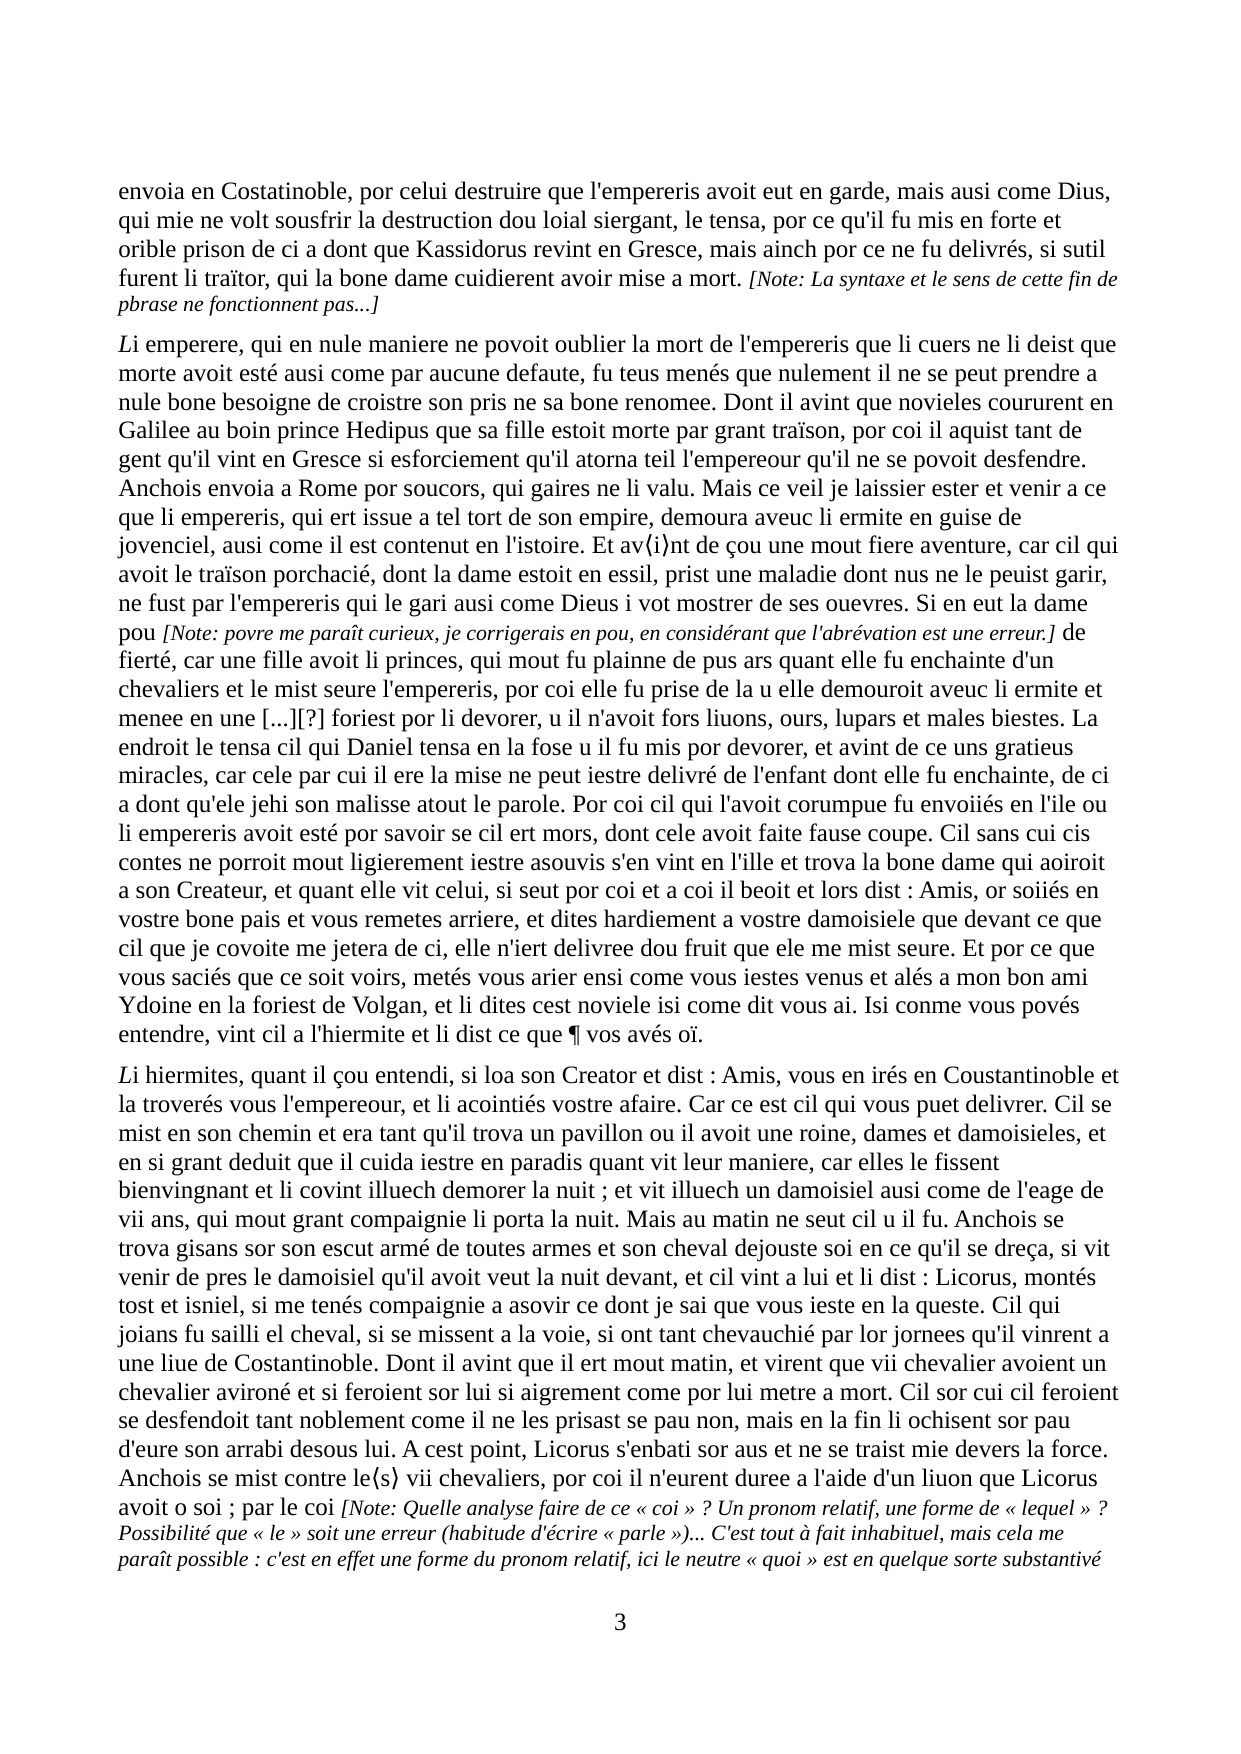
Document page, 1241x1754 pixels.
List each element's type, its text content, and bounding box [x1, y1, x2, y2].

text mena tant ciaus de Rome qu'il envoierent a lui et li manderent qu'il voloient pais a lui par maniere qu'il recheuist l'empire en sa main et lor donnast signor covignable. En cestui point vi⟨n⟩rent novieles de Gresce a l'empereour que li empereris estoit morte d'enfant, adont eut teil duel li emperere que nus ne pot a lui besoigner dedens v jors. Mais quant li v jor furent passé, si vinrent li prince a lui et li dissent : Sire, il n'est si male qui n'aïut, ne si bone qui ne griet [Note: Phrase proverbiale il n'y a si bonne chose qui ne puisse causer du mal et si mauvaise qui ne puisse venir en aide cf. FJ (paragraphe 406, page 485, Cassidorus)] . Dont li misent avant qu'il covenoit qu'il recheuist l'empire de Rome et prist a feme Fastige, qui mie ne li ert si pres qu'il ne le peuist bien avoir en non de concorde et de pais. Isi avint que cil mariages fu fais et le rechiurent Ronmain a signor. En ce que cis mariages fu fais, vint un des princes de Costantinoble et dist tant a l'empereour d'un et d'el qu'il envoia en Costatinoble, por celui destruire que l'empereris avoit eut en garde, mais ausi come Dius, qui mie ne volt sousfrir la destruction dou loial siergant, le tensa, por ce qu'il fu mis en forte et orible prison de ci a dont que Kassidorus revint en Gresce, mais ainch por ce ne fu delivrés, si sutil furent li traïtor, qui la bone dame cuidierent avoir mise a mort. [Note: La syntaxe et le sens de cette fin de pbrase ne fonctionnent pas...] [118, 176, 1122, 230]
text Li emperere, qui en nule maniere ne povoit oublier la mort de l'empereris que li cuers ne li deist que morte avoit esté ausi come par aucune defaute, fu teus menés que nulement il ne se peut prendre a nule bone besoigne de croistre son pris ne sa bone renomee. Dont il avint que novieles coururent en Galilee au boin prince Hedipus que sa fille estoit morte par grant traïson, por coi il aquist tant de gent qu'il vint en Gresce si esforciement qu'il atorna teil l'empereour qu'il ne se povoit desfendre. Anchois envoia a Rome por soucors, qui gaires ne li valu. Mais ce veil je laissier ester et venir a ce que li empereris, qui ert issue a tel tort de son empire, demoura aveuc li ermite en guise de jovenciel, ausi come il est contenut en l'istoire. Et av⟨i⟩nt de çou une mout fiere aventure, car cil qui avoit le traïson porchacié, dont la dame estoit en essil, prist une maladie dont nus ne le peuist garir, ne fust par l'empereris qui le gari ausi come Dieus i vot mostrer de ses ouevres. Si en eut la dame pou [Note: povre me paraît curieux, je corrigerais en pou, en considérant que l'abrévation est une erreur.] de fierté, car une fille avoit li princes, qui mout fu plainne de pus ars quant elle fu enchainte d'un chevaliers et le mist seure l'empereris, por coi elle fu prise de la u elle demouroit aveuc li ermite et menee en une [...][?] foriest por li devorer, u il n'avoit fors liuons, ours, lupars et males biestes. La endroit le tensa cil qui Daniel tensa en la fose u il fu mis por devorer, et avint de ce uns gratieus miracles, car cele par cui il ere la mise ne peut iestre delivré de l'enfant dont elle fu enchainte, de ci a dont qu'ele jehi son malisse atout le parole. Por coi cil qui l'avoit corumpue fu envoiiés en l'ile ou li empereris avoit esté por savoir se cil ert mors, dont cele avoit faite fause coupe. Cil sans cui cis contes ne porroit mout ligierement iestre asouvis s'en vint en l'ille et trova la bone dame qui aoiroit a son Createur, et quant elle vit celui, si seut por coi et a coi il beoit et lors dist : Amis, or soiiés en vostre bone pais et vous remetes arriere, et dites hardiement a vostre damoisiele que devant ce que cil que je covoite me jetera de ci, elle n'iert delivree dou fruit que ele me mist seure. Et por ce que vous saciés que ce soit voirs, metés vous arier ensi come vous iestes venus et alés a mon bon ami Ydoine en la foriest de Volgan, et li dites cest noviele isi come dit vous ai. Isi conme vous povés entendre, vint cil a l'hiermite et li dist ce que ¶ vos avés oï. [118, 243, 1122, 962]
text Li hiermites, quant il çou entendi, si loa son Creator et dist : Amis, vous en irés en Coustantinoble et la troverés vous l'empereour, et li acointiés vostre afaire. Car ce est cil qui vous puet delivrer. Cil se mist en son chemin et era tant qu'il trova un pavillon ou il avoit une roine, dames et damoisieles, et en si grant deduit que il cuida iestre en paradis quant vit leur maniere, car elles le fissent bienvingnant et li covint illuech demorer la nuit ; et vit illuech un damoisiel ausi come de l'eage de vii ans, qui mout grant compaignie li porta la nuit. Mais au matin ne seut cil u il fu. Anchois se trova gisans sor son escut armé de toutes armes et son cheval dejouste soi en ce qu'il se dreça, si vit venir de pres le damoisiel qu'il avoit veut la nuit devant, et cil vint a lui et li dist : Licorus, montés tost et isniel, si me tenés compaignie a asovir ce dont je sai que vous ieste en la queste. Cil qui joians fu sailli el cheval, si se missent a la voie, si ont tant chevauchié par lor jornees qu'il vinrent a une liue de Costantinoble. Dont il avint que il ert mout matin, et virent que vii chevalier avoient un chevalier avironé et si feroient sor lui si aigrement come por lui metre a mort. Cil sor cui cil feroient se desfendoit tant noblement come il ne les prisast se pau non, mais en la fin li ochisent sor pau d'eure son arrabi desous lui. A cest point, Licorus s'enbati sor aus et ne se traist mie devers la force. Anchois se mist contre le⟨s⟩ vii chevaliers, por coi il n'eurent duree a l'aide d'un liuon que Licorus avoit o soi ; par le coi [Note: Quelle analyse faire de ce « coi » ? Un pronom relatif, une forme de « lequel » ? Possibilité que « le » soit une erreur (habitude d'écrire « parle »)... C'est tout à fait inhabituel, mais cela me paraît possible : c'est en effet une forme du pronom relatif, ici le neutre « quoi » est en quelque sorte substantivé par l'article « le », pour un équivalent de pronom relatif composé (« lequel » en effet). Il faudra faire une note dans l'introduction linguistique. Décidément la langue du copiste est pleine de surprises !] cil furent tout desconfit et trovere⟨n⟩t que cil chevaliers qui seus se conbatoit as vii, que çou ert Kassidorus, li emperere de Costantinoble qui, par destrainte de ciaus de Galilee qui a ce l'avoient amené, [118, 974, 1122, 1567]
